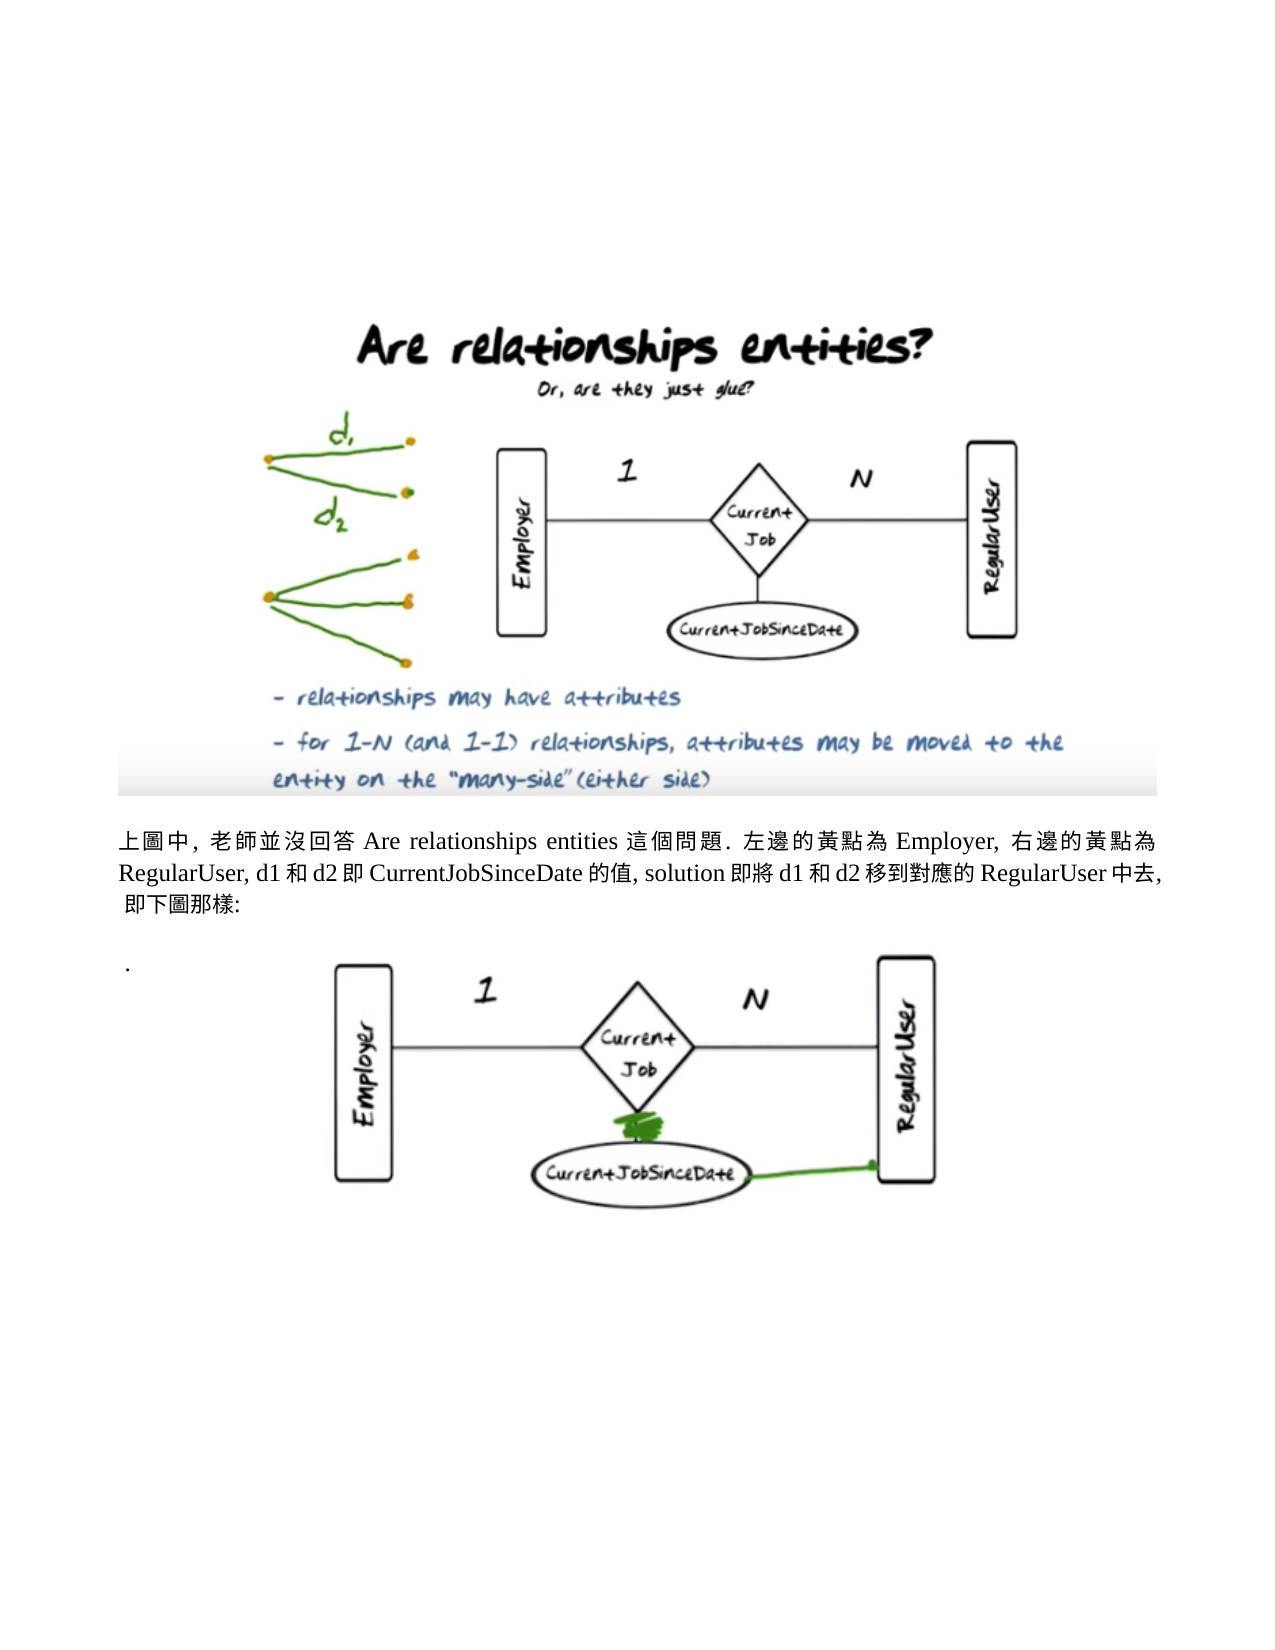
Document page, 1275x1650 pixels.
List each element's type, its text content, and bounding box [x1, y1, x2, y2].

text [956, 948, 1157, 977]
picture [118, 319, 1157, 796]
text 上圖中, 老師並沒回答Are relationships entities這個問題. 左邊的黃點為Employer, 右邊的黃點為RegularUser, d1和d2即CurrentJobSinceDate的值, solution即將d1和d2移到對應的RegularUser中去, 即下圖那樣: [118, 824, 1157, 919]
text . [118, 948, 319, 977]
picture [319, 947, 956, 1215]
